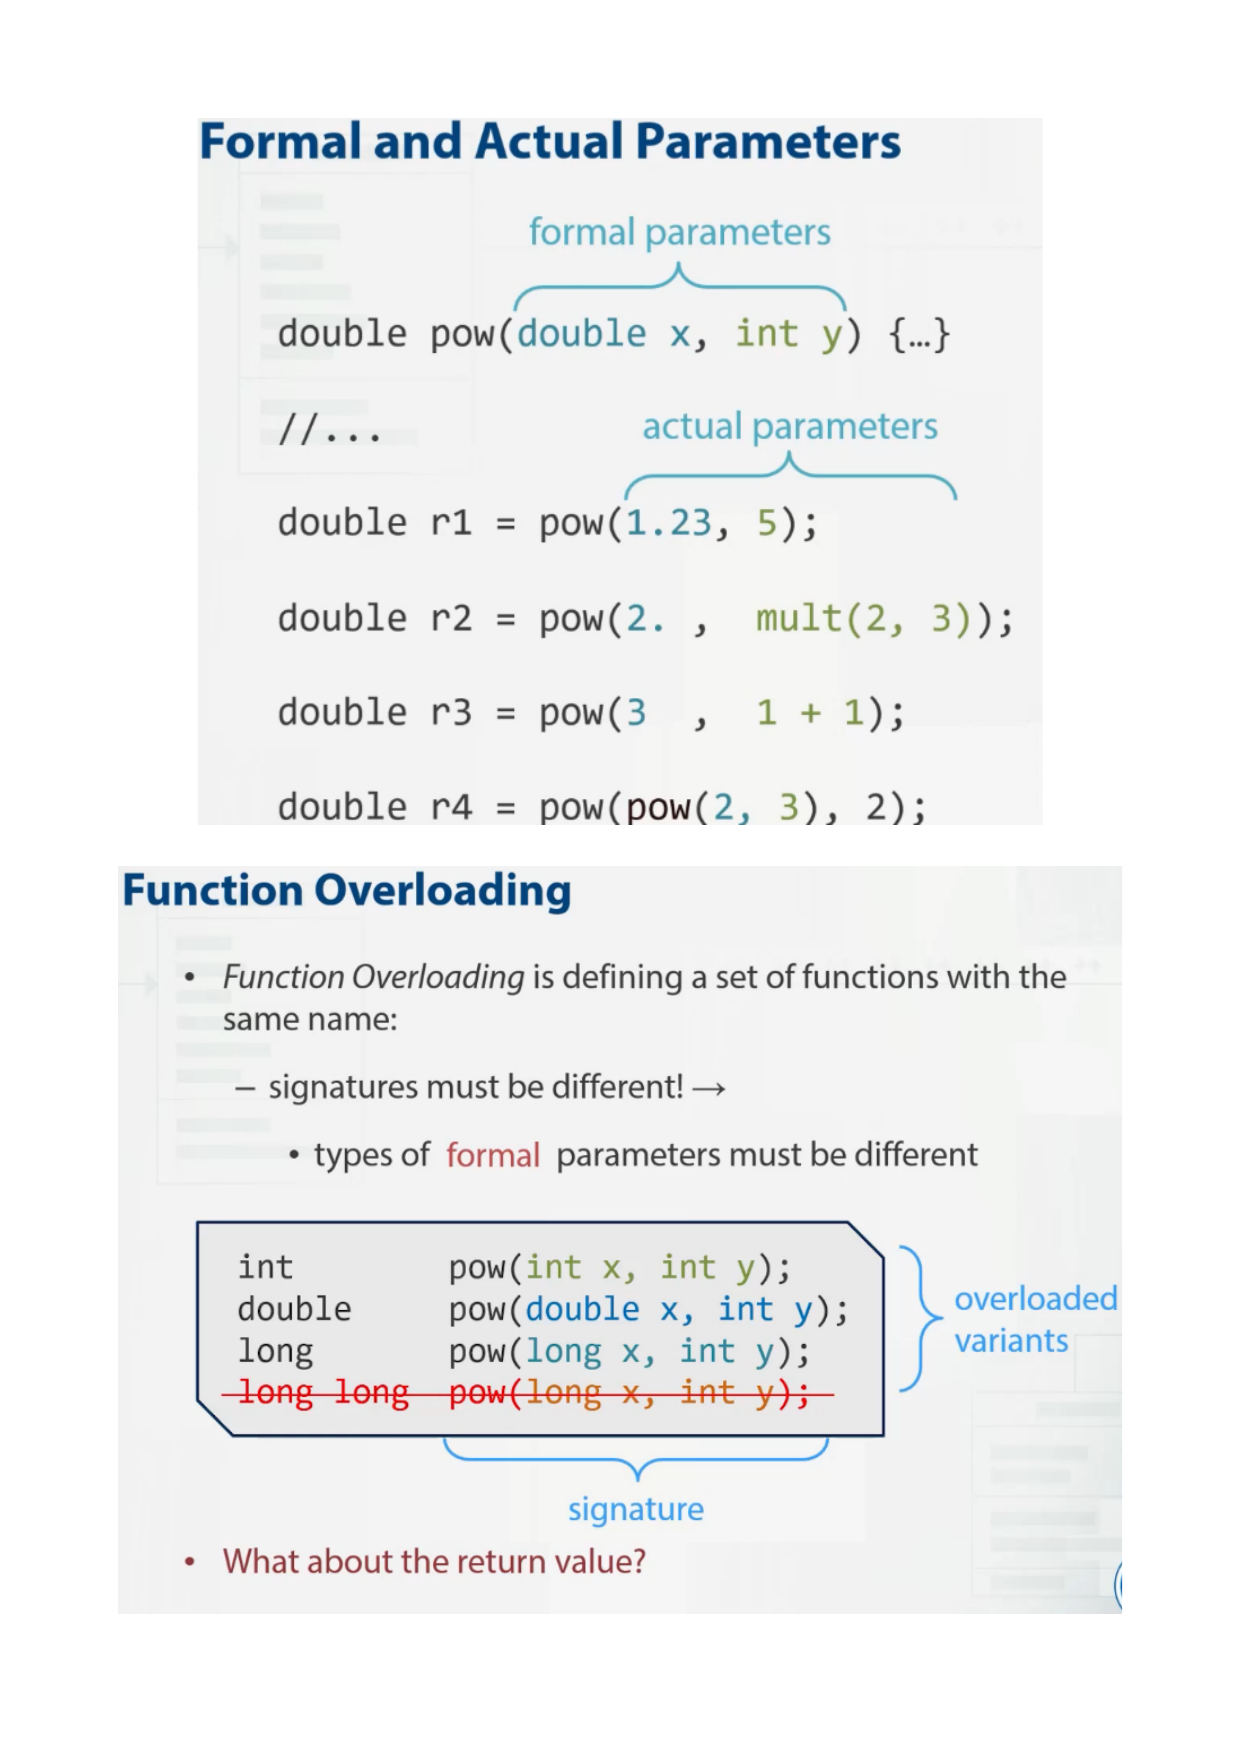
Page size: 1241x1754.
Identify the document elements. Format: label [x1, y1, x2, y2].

picture [197, 118, 1043, 825]
picture [118, 866, 1123, 1614]
